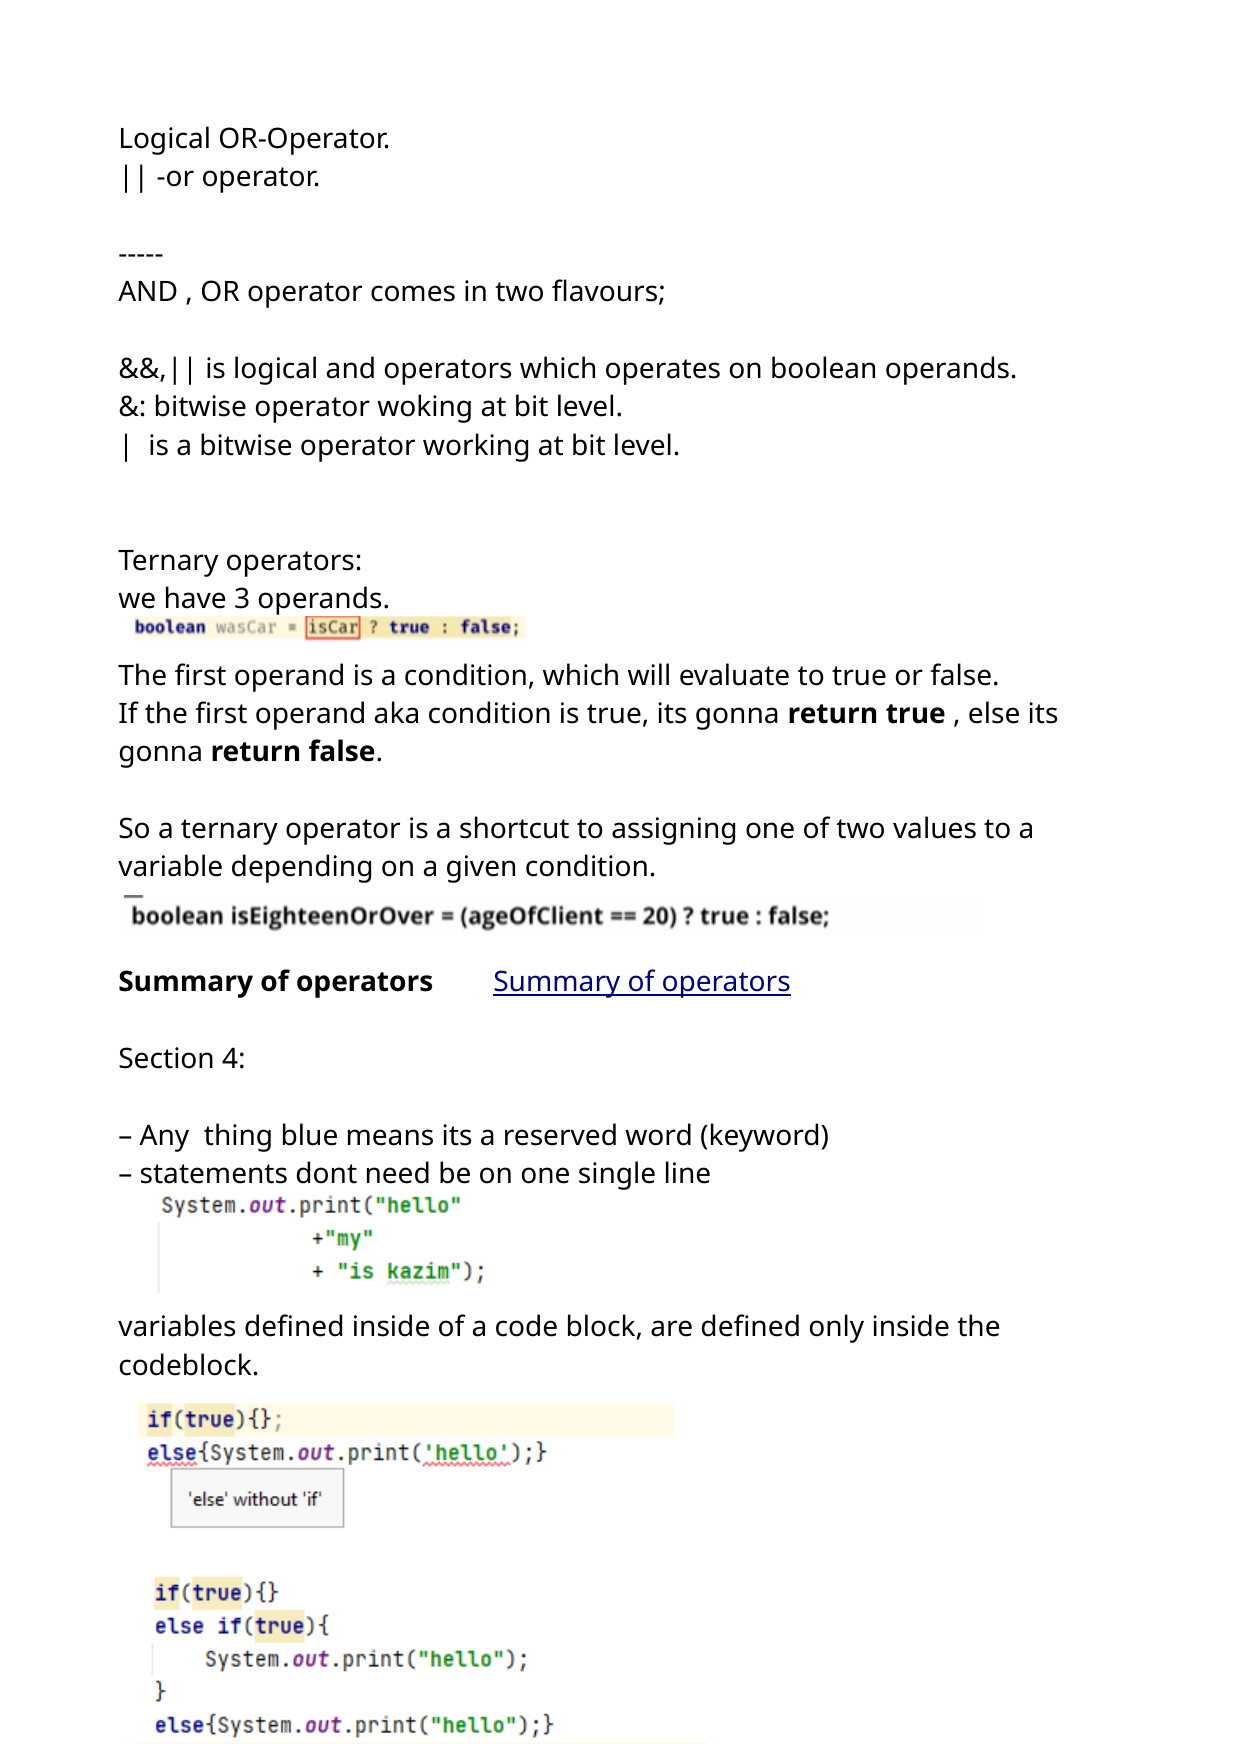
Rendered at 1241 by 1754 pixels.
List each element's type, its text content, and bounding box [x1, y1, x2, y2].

text – Any thing blue means its a reserved word (keyword) [118, 1115, 1122, 1153]
picture [123, 895, 979, 935]
text Ternary operators: [118, 540, 1122, 578]
text || -or operator. [118, 156, 1122, 195]
text &: bitwise operator woking at bit level. [118, 386, 1122, 425]
text AND , OR operator comes in two flavours; [118, 271, 1122, 310]
picture [152, 1191, 591, 1293]
text If the first operand aka condition is true, its gonna return true , else its gonna return false. [118, 693, 1122, 770]
picture [134, 616, 525, 643]
text variables defined inside of a code block, are defined only inside the codeblock. [118, 1306, 1122, 1383]
text | is a bitwise operator working at bit level. [118, 425, 1122, 463]
text Logical OR-Operator. [118, 118, 1122, 156]
text ----- [118, 233, 1122, 271]
picture [138, 1399, 674, 1547]
text – statements dont need be on one single line [118, 1153, 1122, 1191]
text Summary of operators Summary of operators [118, 961, 1122, 1000]
text &&,|| is logical and operators which operates on boolean operands. [118, 348, 1122, 386]
picture [133, 1574, 707, 1744]
text The first operand is a condition, which will evaluate to true or false. [118, 655, 1122, 693]
text So a ternary operator is a shortcut to assigning one of two values to a variable depending on a given condition. [118, 808, 1122, 885]
text we have 3 operands. [118, 578, 1122, 616]
text Section 4: [118, 1038, 1122, 1076]
